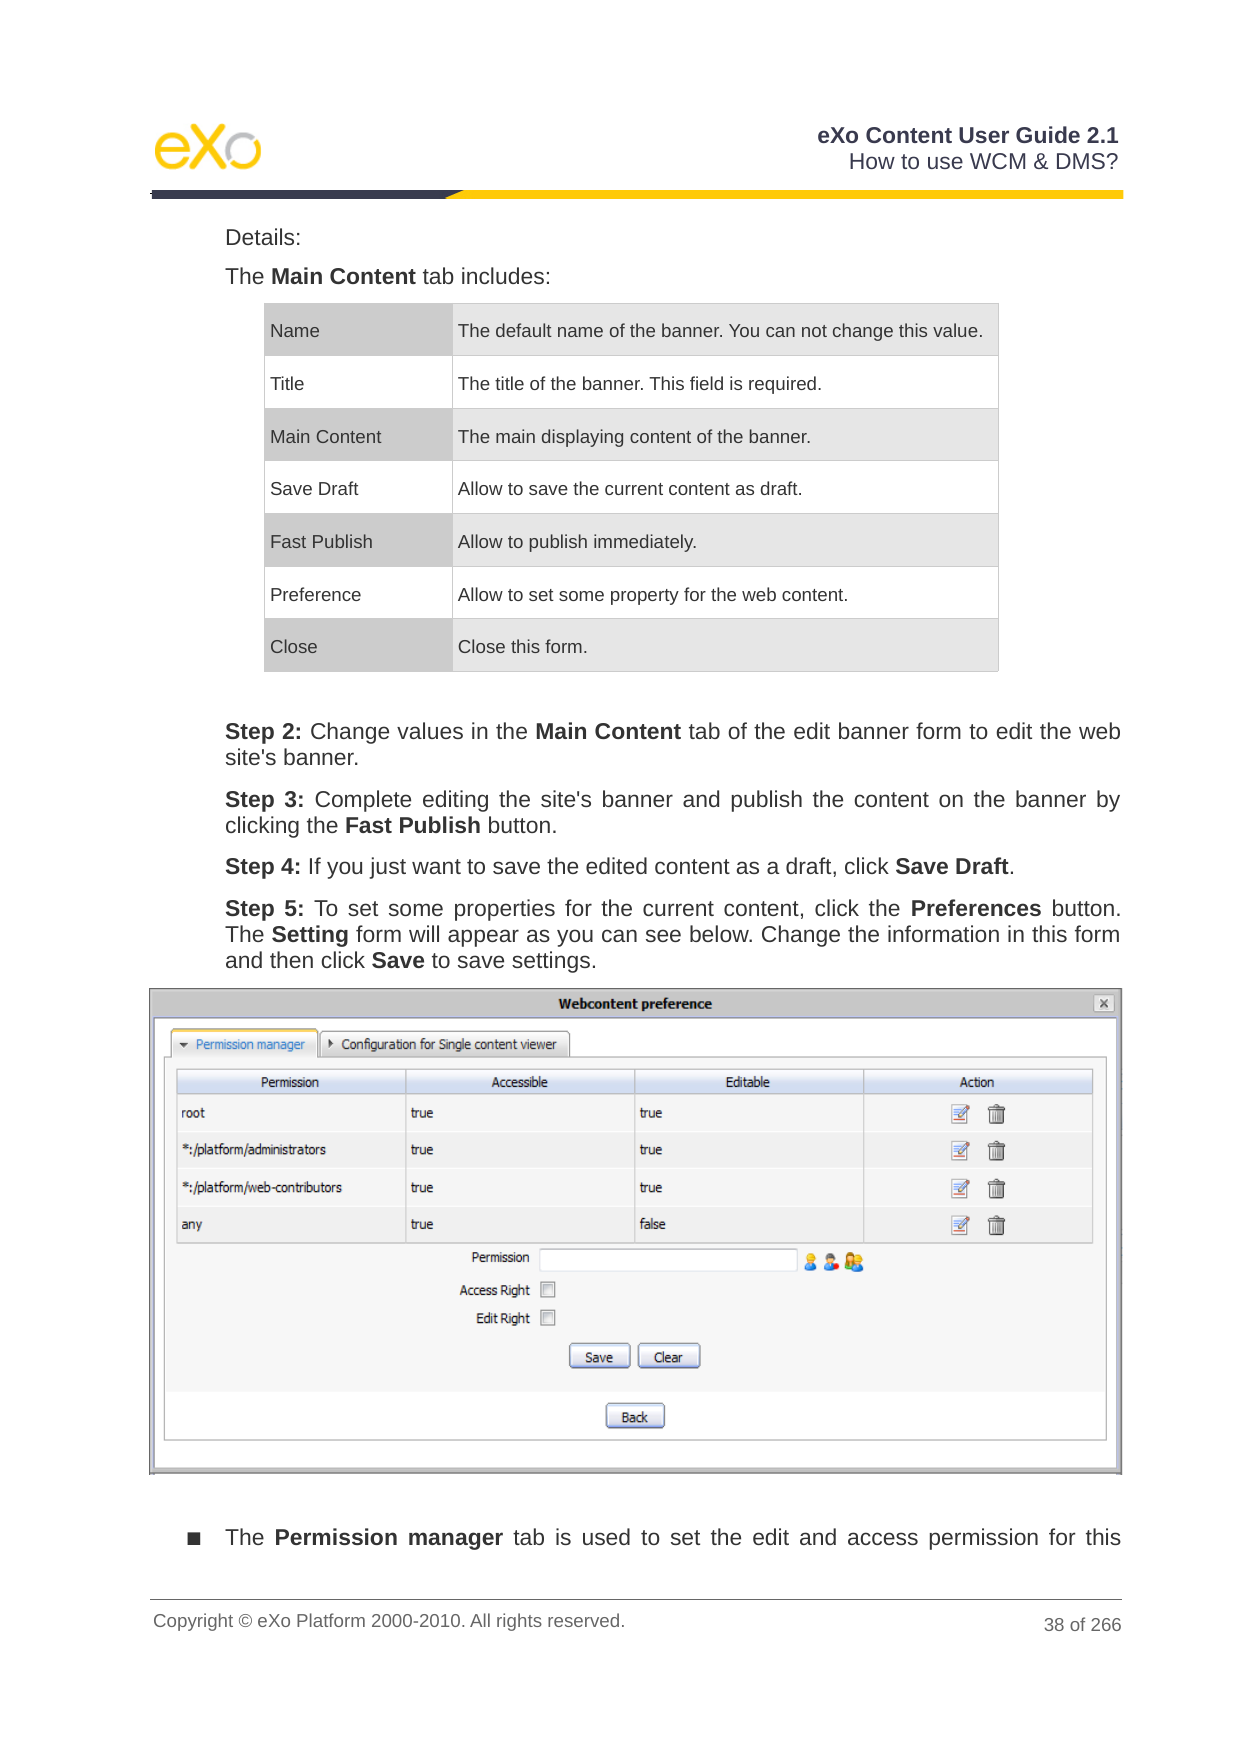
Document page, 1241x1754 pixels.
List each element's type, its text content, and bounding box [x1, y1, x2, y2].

table_header The default name of the banner. You can not change this value. [453, 304, 998, 355]
table_cell Title [265, 356, 452, 408]
list Step 4: If you just want to save the edited content as a draft, click Save Draft. [187, 853, 1122, 879]
table_cell Main Content [265, 409, 452, 460]
list Step 3: Complete editing the site's banner and publish the content on the banner by clicking the Fast Publish button. [187, 786, 1122, 838]
picture [151, 190, 1124, 199]
picture [155, 123, 262, 170]
table_cell The title of the banner. This field is required. [453, 356, 998, 408]
table_cell Fast Publish [265, 514, 452, 566]
list The Main Content tab includes: [187, 263, 1122, 289]
picture [149, 988, 1123, 1475]
table_cell Save Draft [265, 461, 452, 513]
table_cell The main displaying content of the banner. [453, 409, 998, 460]
list The Permission manager tab is used to set the edit and access permission for this [187, 1523, 1122, 1550]
table_cell Allow to publish immediately. [453, 514, 998, 566]
list Step 5: To set some properties for the current content, click the Preferences button. The Setting form will appear as you can see below. Change the information in this form and then click Save to save settings. [187, 894, 1122, 974]
table_cell Allow to save the current content as draft. [453, 461, 998, 513]
table_cell Close this form. [453, 619, 998, 671]
table_cell Close [265, 619, 452, 671]
list Step 2: Change values in the Main Content tab of the edit banner form to edit the web site's banner. [187, 718, 1122, 771]
list Details: [187, 223, 1122, 250]
table_header Name [265, 304, 452, 355]
table_cell Preference [265, 567, 452, 618]
table_cell Allow to set some property for the web content. [453, 567, 998, 618]
